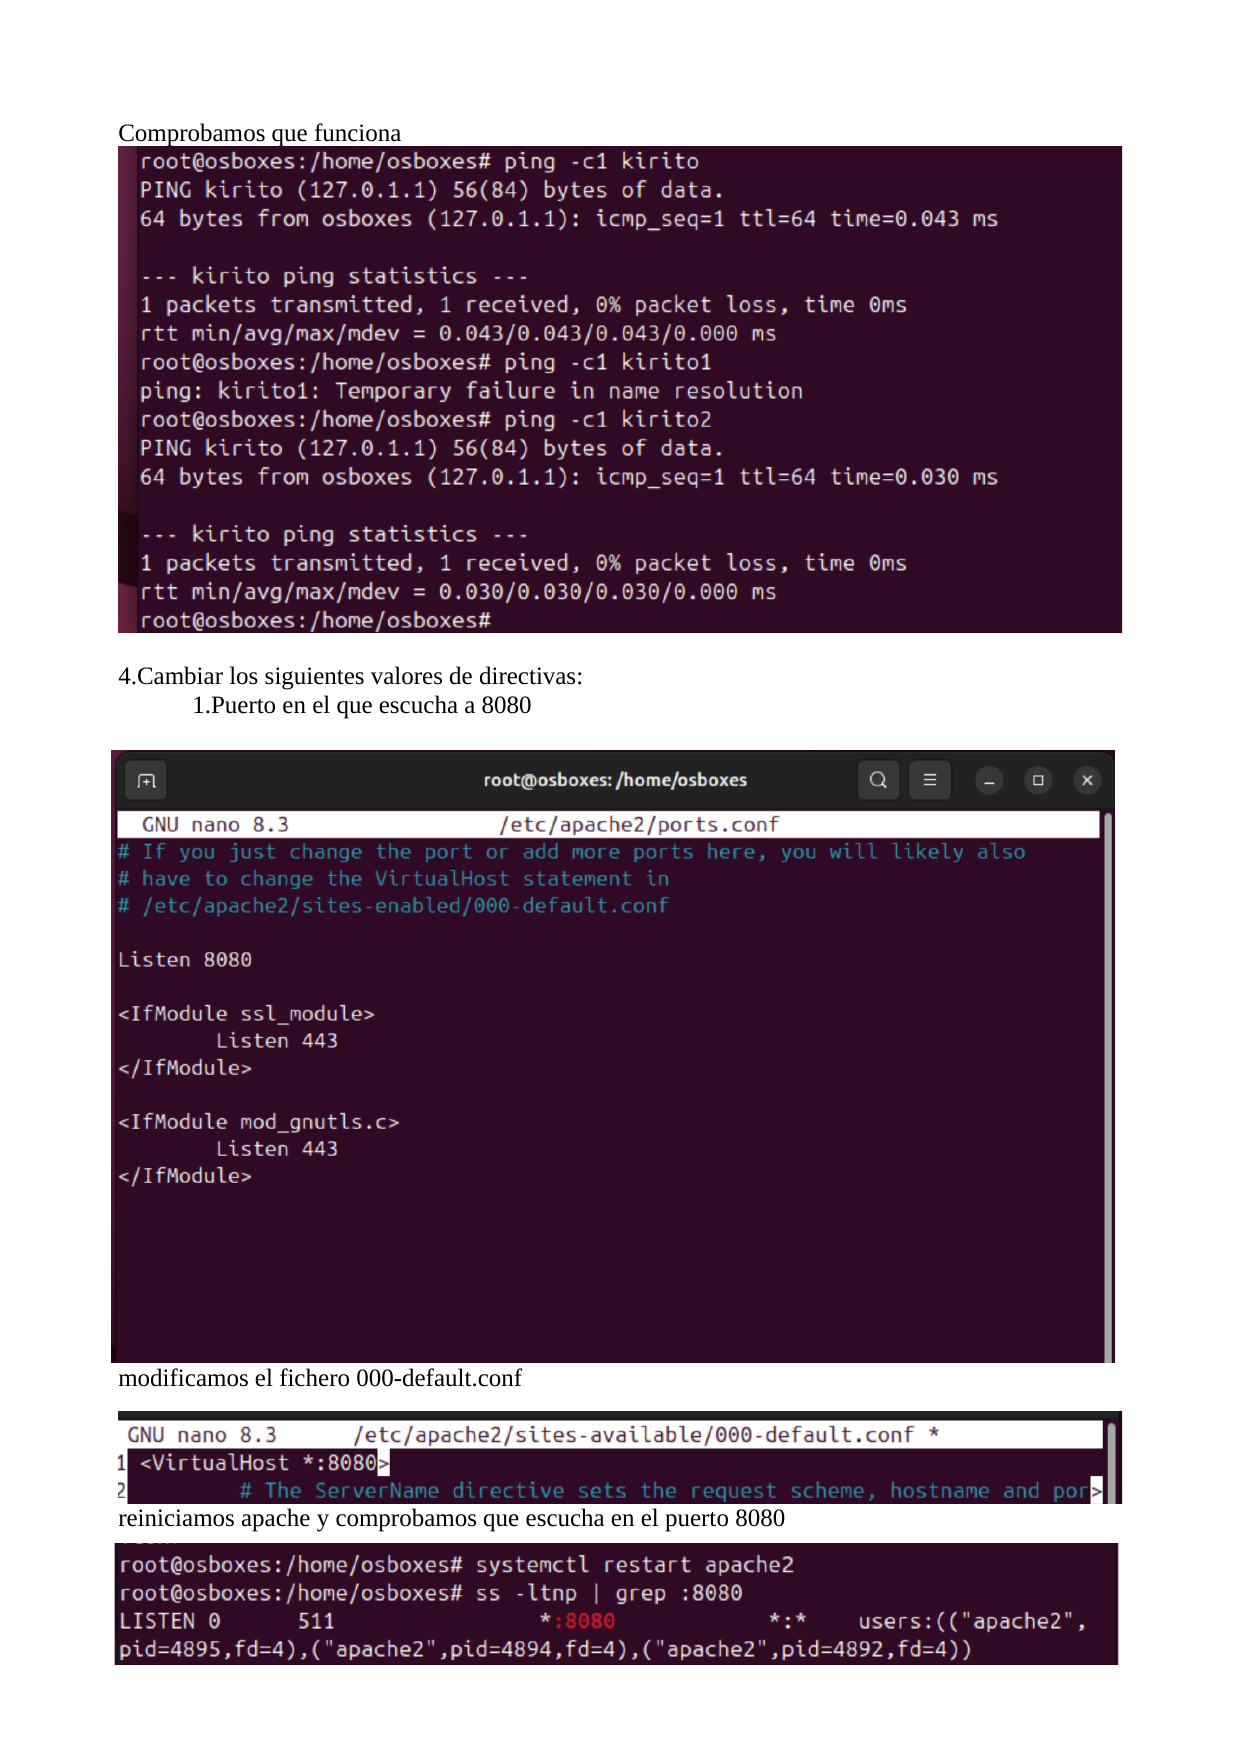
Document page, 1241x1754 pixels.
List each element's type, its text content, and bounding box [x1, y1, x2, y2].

picture [118, 1411, 1123, 1504]
picture [118, 146, 1123, 633]
text [118, 1392, 1122, 1411]
picture [114, 1543, 1119, 1665]
text 1.Puerto en el que escucha a 8080 [118, 690, 1122, 718]
text modificamos el fichero 000-default.conf [118, 747, 1122, 1392]
picture [111, 750, 1115, 1363]
text 4.Cambiar los siguientes valores de directivas: [118, 661, 1122, 690]
text Comprobamos que funciona [118, 118, 1122, 146]
text reiniciamos apache y comprobamos que escucha en el puerto 8080 [118, 1504, 1122, 1532]
